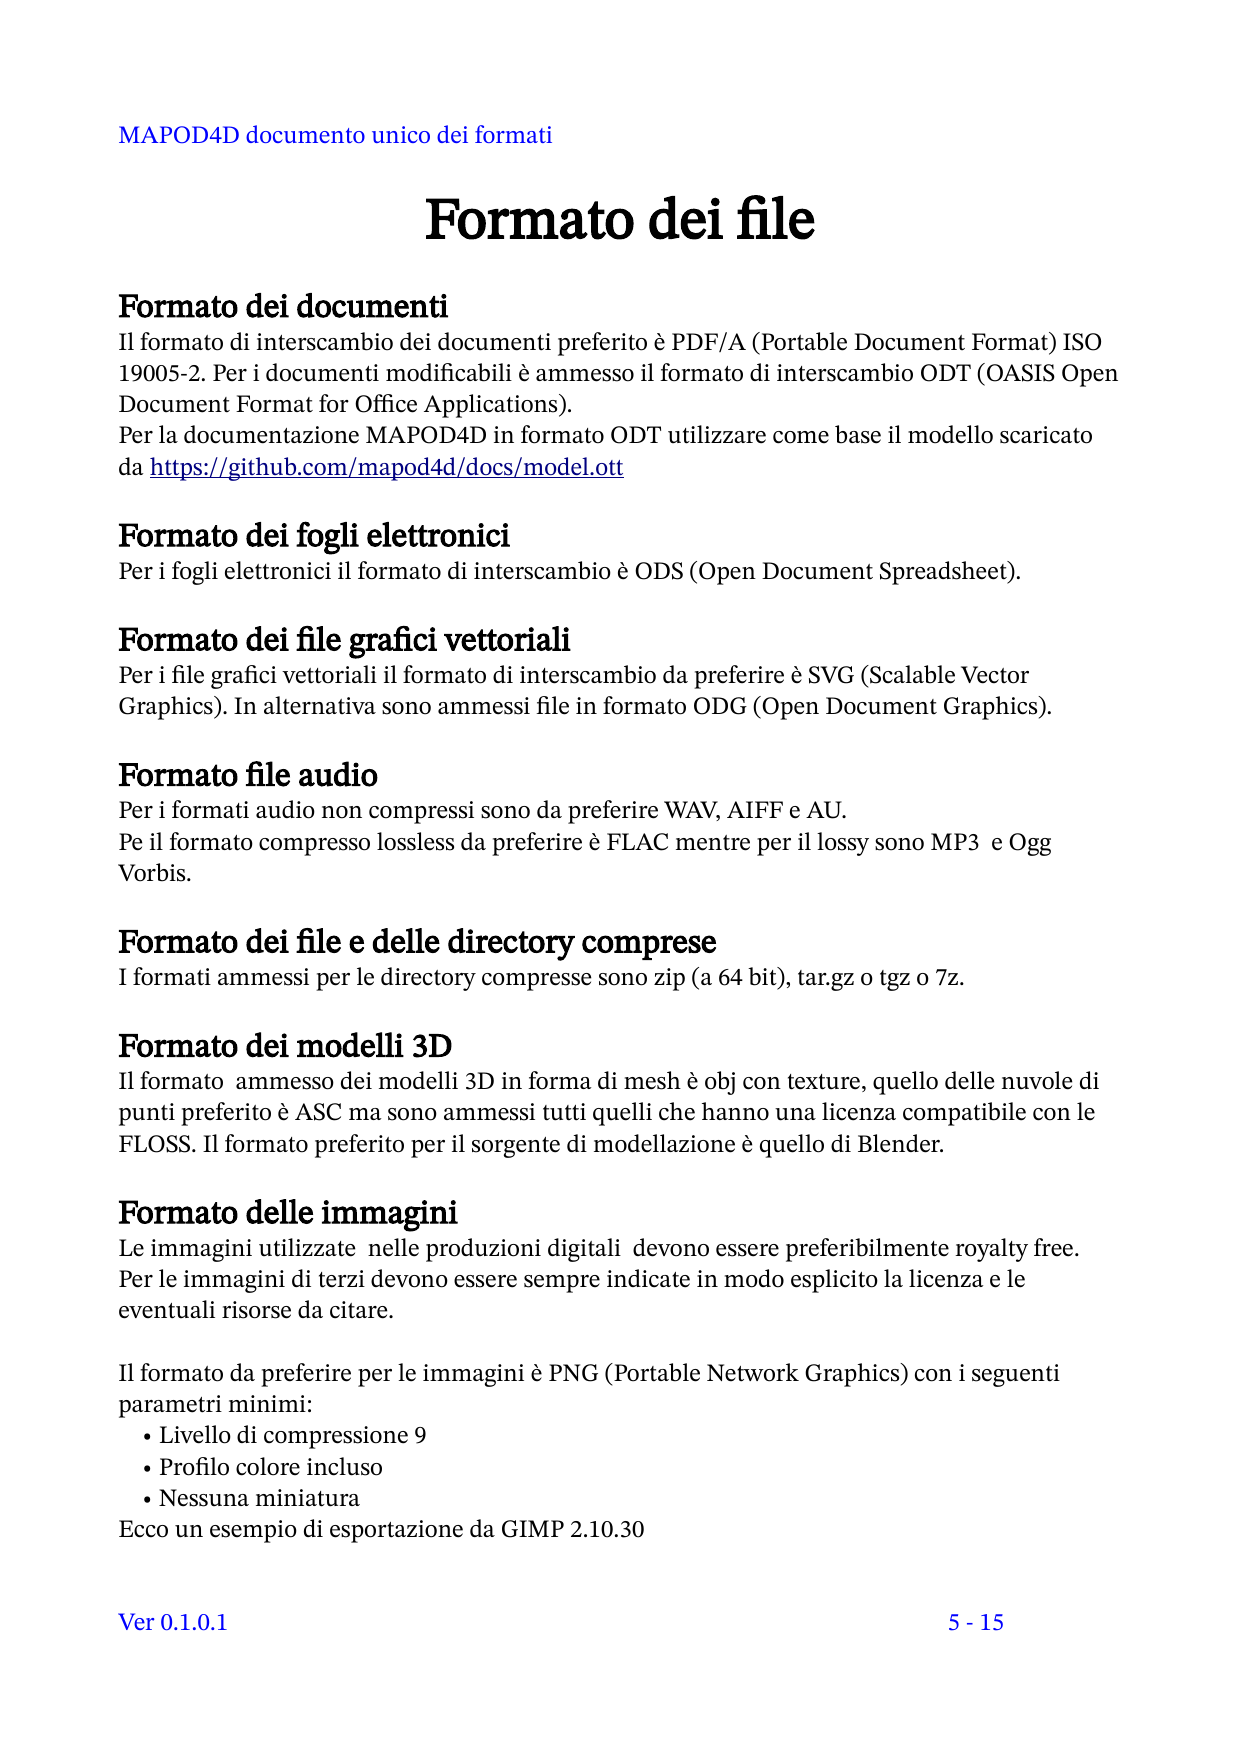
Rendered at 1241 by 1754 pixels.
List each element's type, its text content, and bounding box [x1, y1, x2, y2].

text Il formato di interscambio dei documenti preferito è PDF/A (Portable Document Format) ISO 19005-2. Per i documenti modificabili è ammesso il formato di interscambio ODT (OASIS Open Document Format for Office Applications). [118, 325, 1122, 418]
text Il formato ammesso dei modelli 3D in forma di mesh è obj con texture, quello delle nuvole di punti preferito è ASC ma sono ammessi tutti quelli che hanno una licenza compatibile con le FLOSS. Il formato preferito per il sorgente di modellazione è quello di Blender. [118, 1064, 1122, 1158]
text Per la documentazione MAPOD4D in formato ODT utilizzare come base il modello scaricato da https://github.com/mapod4d/docs/model.ott [118, 418, 1122, 481]
text Ecco un esempio di esportazione da GIMP 2.10.30 [118, 1512, 1122, 1543]
text Formato dei documenti [118, 283, 1122, 325]
text Pe il formato compresso lossless da preferire è FLAC mentre per il lossy sono MP3 e Ogg Vorbis. [118, 825, 1122, 887]
text Formato file audio [118, 752, 1122, 793]
text Formato dei file [118, 179, 1122, 252]
text Formato dei file e delle directory comprese [118, 918, 1122, 960]
text Per i formati audio non compressi sono da preferire WAV, AIFF e AU. [118, 793, 1122, 825]
text Formato dei file grafici vettoriali [118, 616, 1122, 658]
text Formato dei modelli 3D [118, 1023, 1122, 1064]
text Il formato da preferire per le immagini è PNG (Portable Network Graphics) con i seguenti parametri minimi: [118, 1356, 1122, 1418]
text I formati ammessi per le directory compresse sono zip (a 64 bit), tar.gz o tgz o 7z. [118, 960, 1122, 991]
text Per i file grafici vettoriali il formato di interscambio da preferire è SVG (Scalable Vector Graphics). In alternativa sono ammessi file in formato ODG (Open Document Graphics). [118, 658, 1122, 721]
text Formato delle immagini [118, 1189, 1122, 1231]
text Per i fogli elettronici il formato di interscambio è ODS (Open Document Spreadsheet). [118, 554, 1122, 585]
text • Profilo colore incluso [118, 1450, 1122, 1481]
text Per le immagini di terzi devono essere sempre indicate in modo esplicito la licenza e le eventuali risorse da citare. [118, 1262, 1122, 1325]
text Formato dei fogli elettronici [118, 512, 1122, 554]
text Le immagini utilizzate nelle produzioni digitali devono essere preferibilmente royalty free. [118, 1231, 1122, 1262]
text • Livello di compressione 9 [118, 1418, 1122, 1450]
text • Nessuna miniatura [118, 1481, 1122, 1512]
